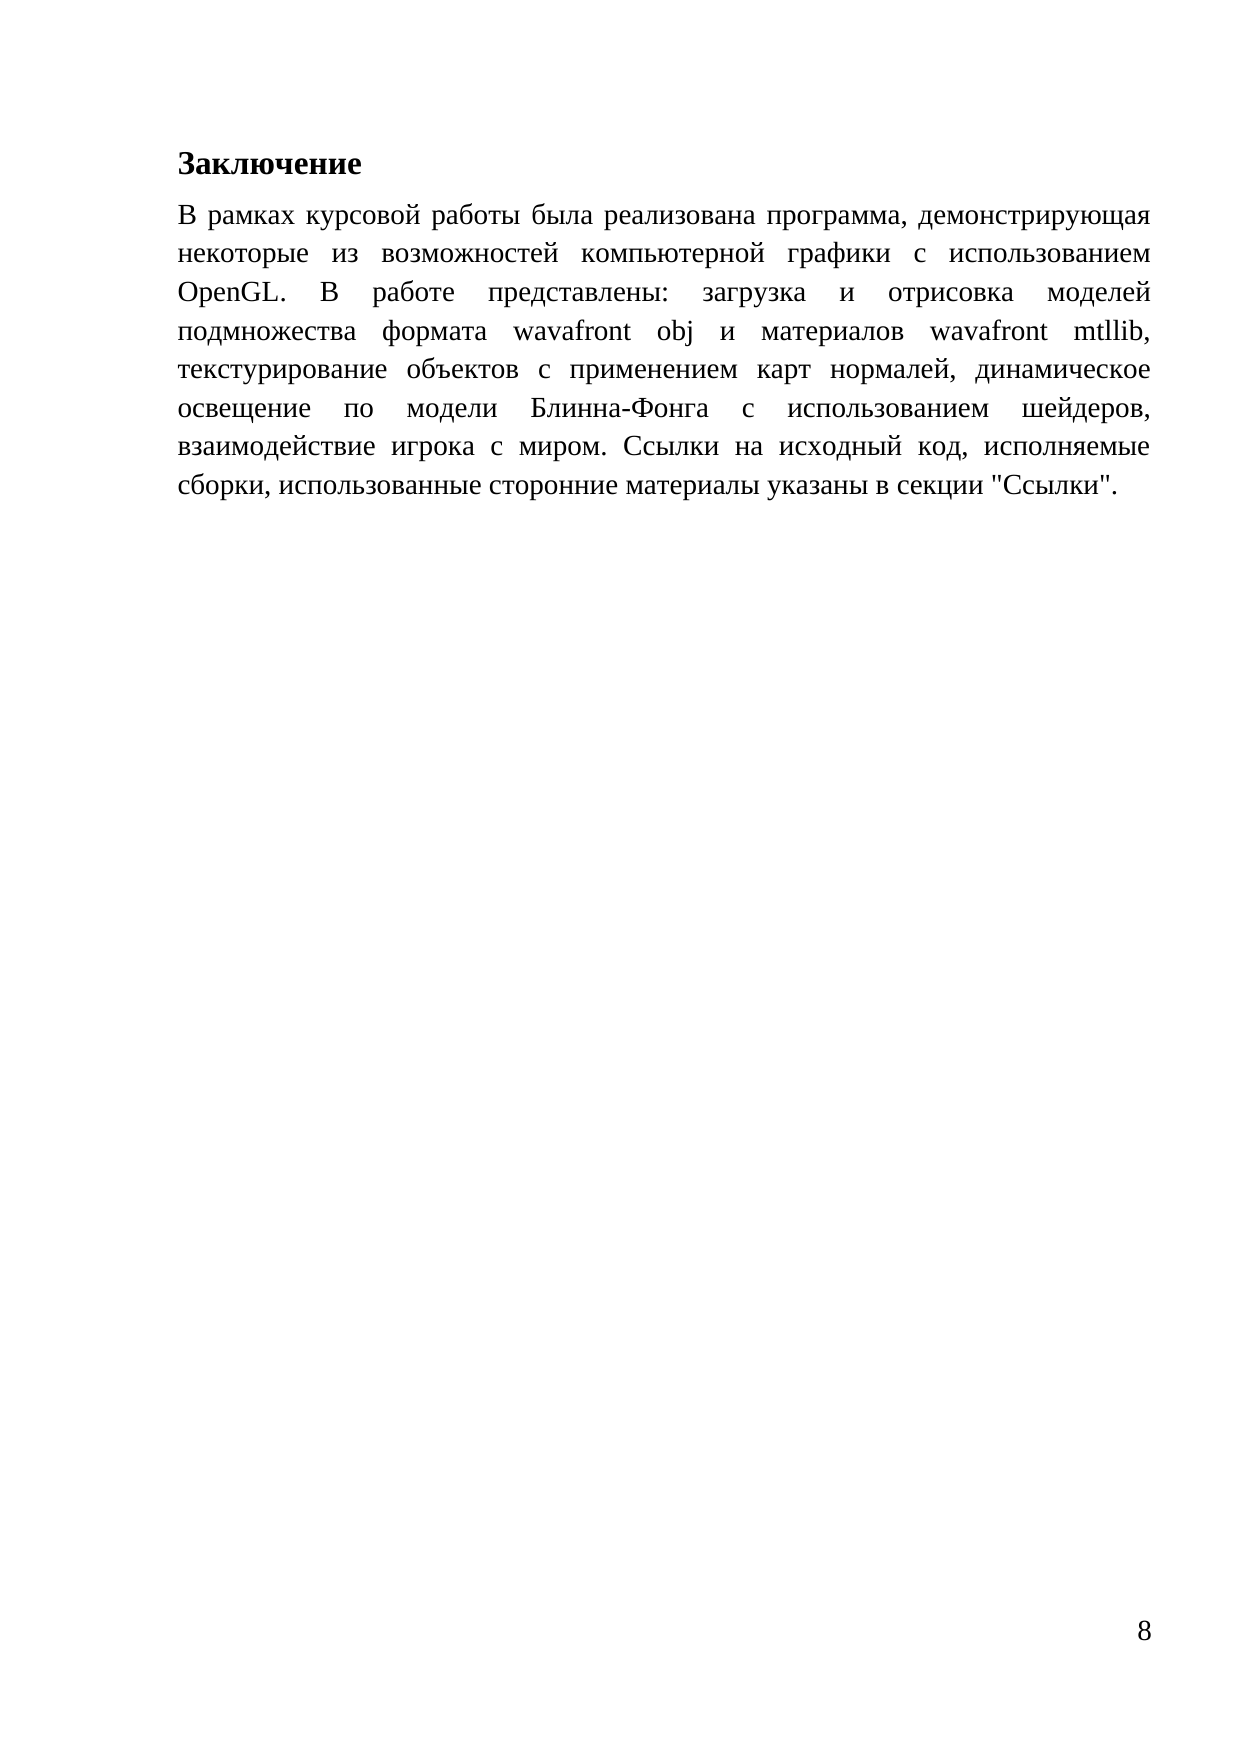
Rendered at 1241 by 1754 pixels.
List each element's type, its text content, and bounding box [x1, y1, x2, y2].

subtitle Заключение [177, 143, 1152, 181]
text В рамках курсовой работы была реализована программа, демонстрирующая некоторые из возможностей компьютерной графики с использованием OpenGL. В работе представлены: загрузка и отрисовка моделей подмножества формата wavafront obj и материалов wavafront mtllib, текстурирование объектов с применением карт нормалей, динамическое освещение по модели Блинна-Фонга с использованием шейдеров, взаимодействие игрока с миром. Ссылки на исходный код, исполняемые сборки, использованные сторонние материалы указаны в секции "Ссылки". [177, 197, 1152, 500]
